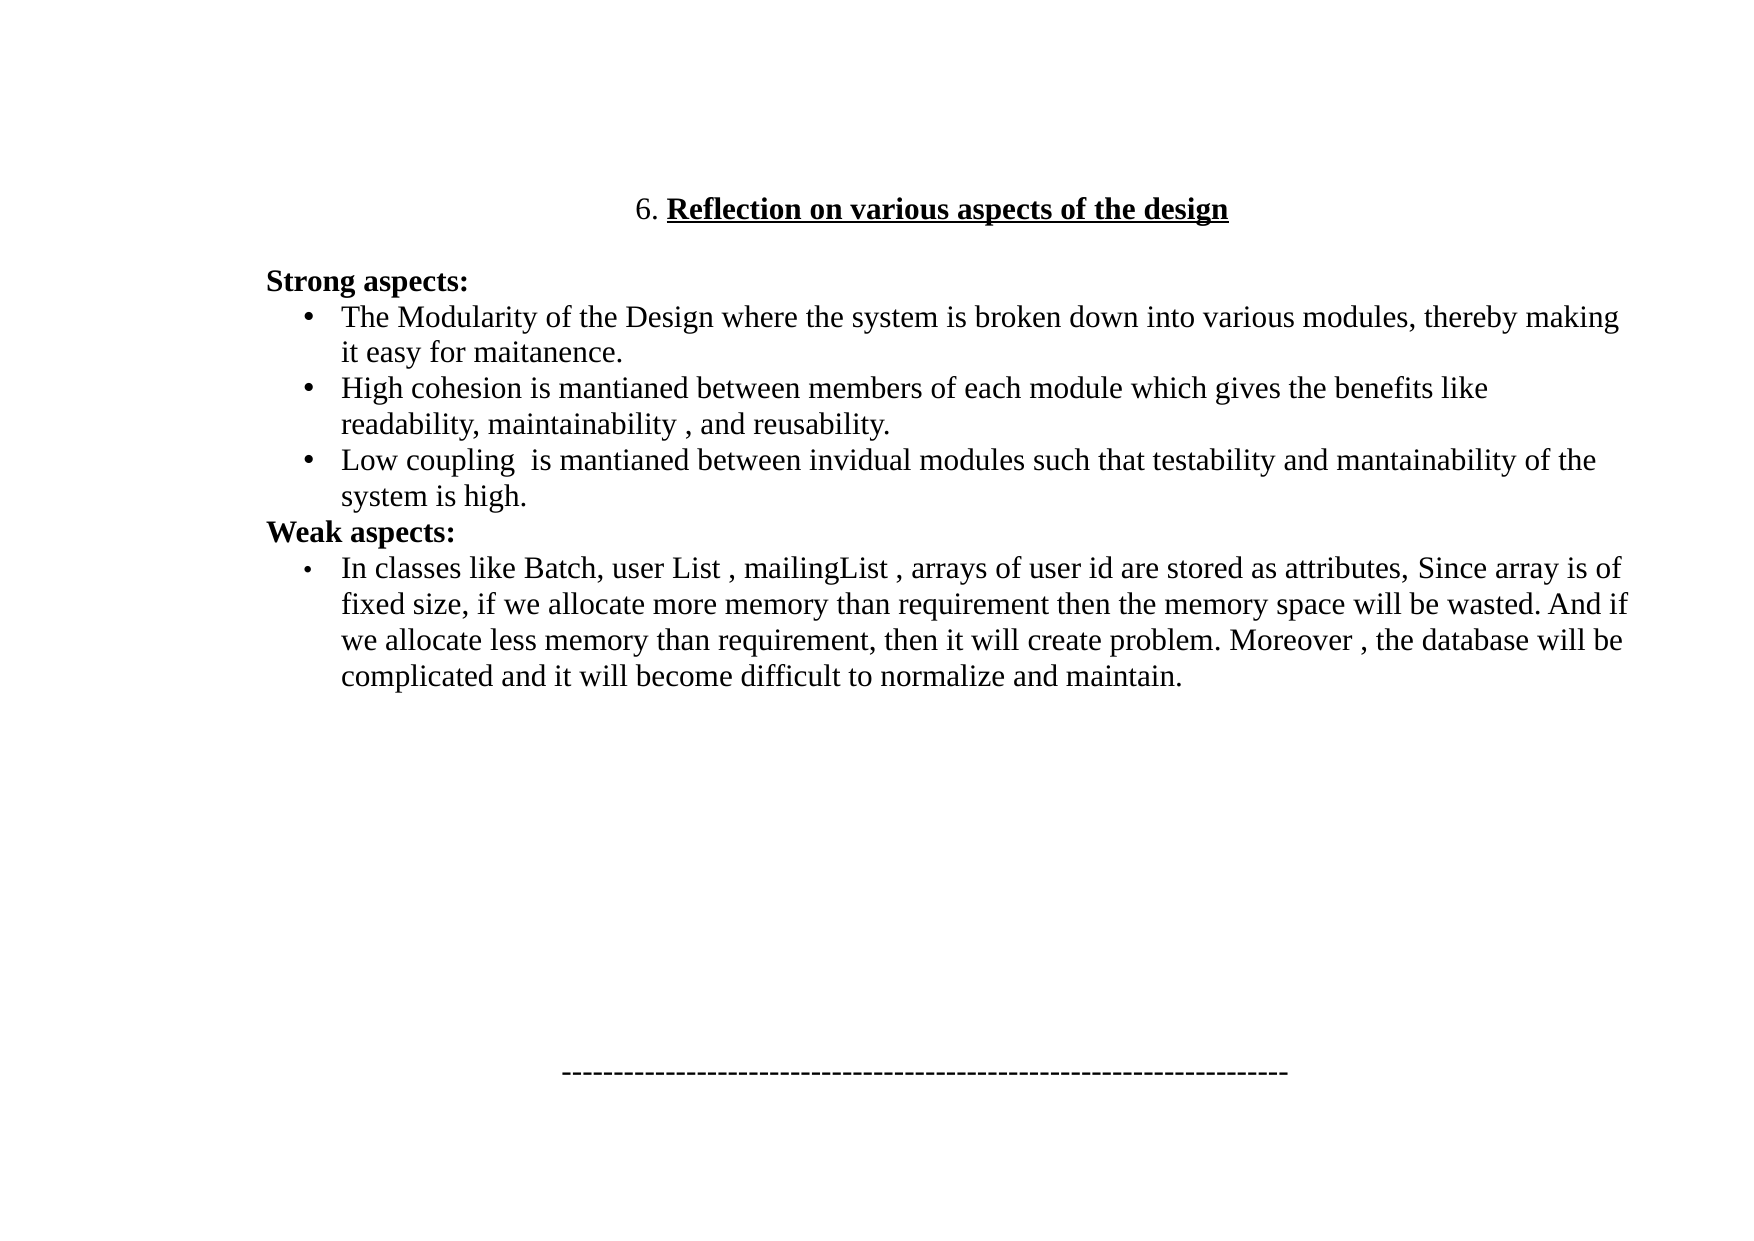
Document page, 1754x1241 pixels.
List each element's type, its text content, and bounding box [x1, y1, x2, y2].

text Weak aspects: [118, 513, 1636, 549]
list In classes like Batch, user List , mailingList , arrays of user id are stored as attributes, Since array is of fixed size, if we allocate more memory than requirement then the memory space will be wasted. And if we allocate less memory than requirement, then it will create problem. Moreover , the database will be complicated and it will become difficult to normalize and maintain. [303, 549, 1636, 693]
text Strong aspects: [118, 262, 1636, 298]
text 6. Reflection on various aspects of the design [118, 190, 1636, 226]
text ---------------------------------------------------------------------- [118, 1052, 1636, 1088]
list High cohesion is mantianed between members of each module which gives the benefits like readability, maintainability , and reusability. [303, 370, 1636, 442]
list The Modularity of the Design where the system is broken down into various modules, thereby making it easy for maitanence. [303, 298, 1636, 370]
list Low coupling is mantianed between invidual modules such that testability and mantainability of the system is high. [303, 442, 1636, 513]
